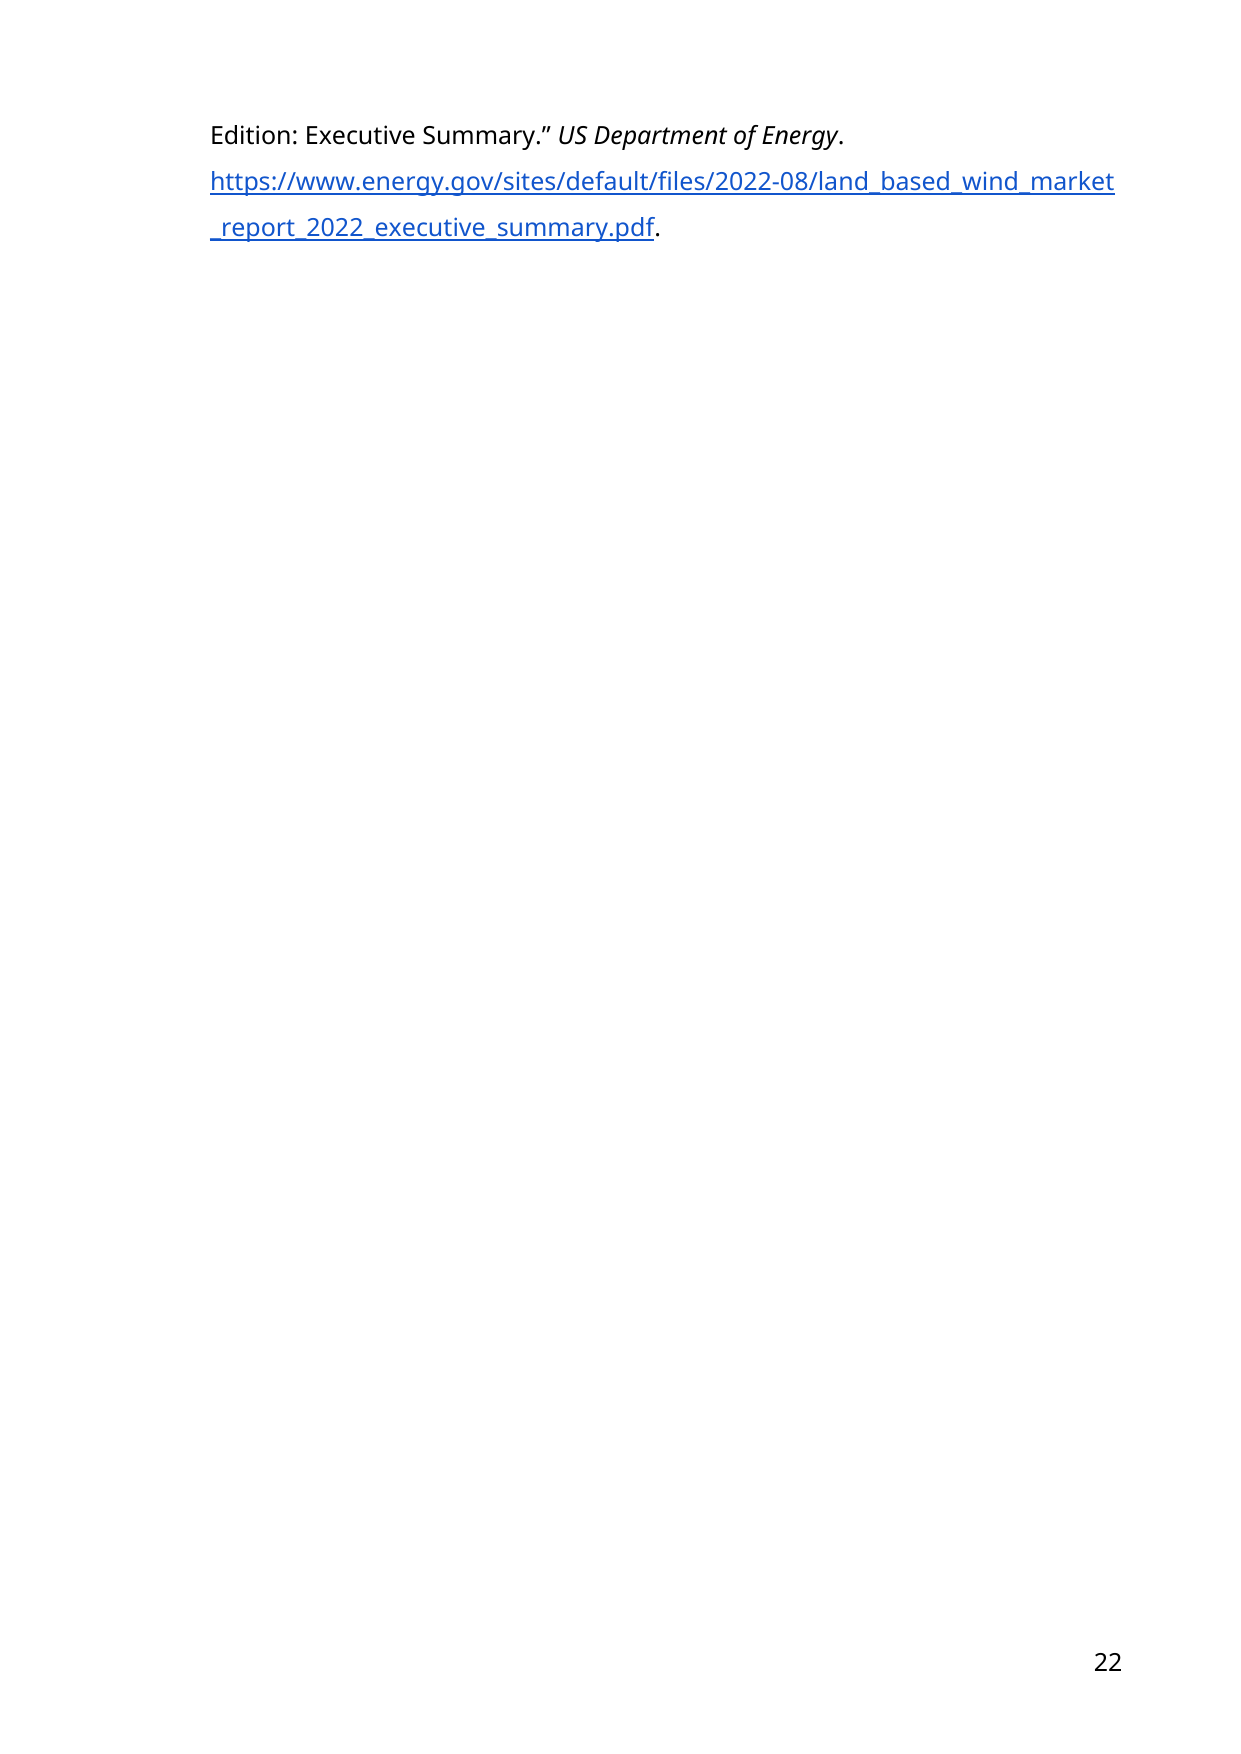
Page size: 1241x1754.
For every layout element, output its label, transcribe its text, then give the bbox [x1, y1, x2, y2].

text Edition: Executive Summary.” US Department of Energy. https://www.energy.gov/sites/default/files/2022-08/land_based_wind_market_report_2022_executive_summary.pdf. [164, 118, 1122, 244]
